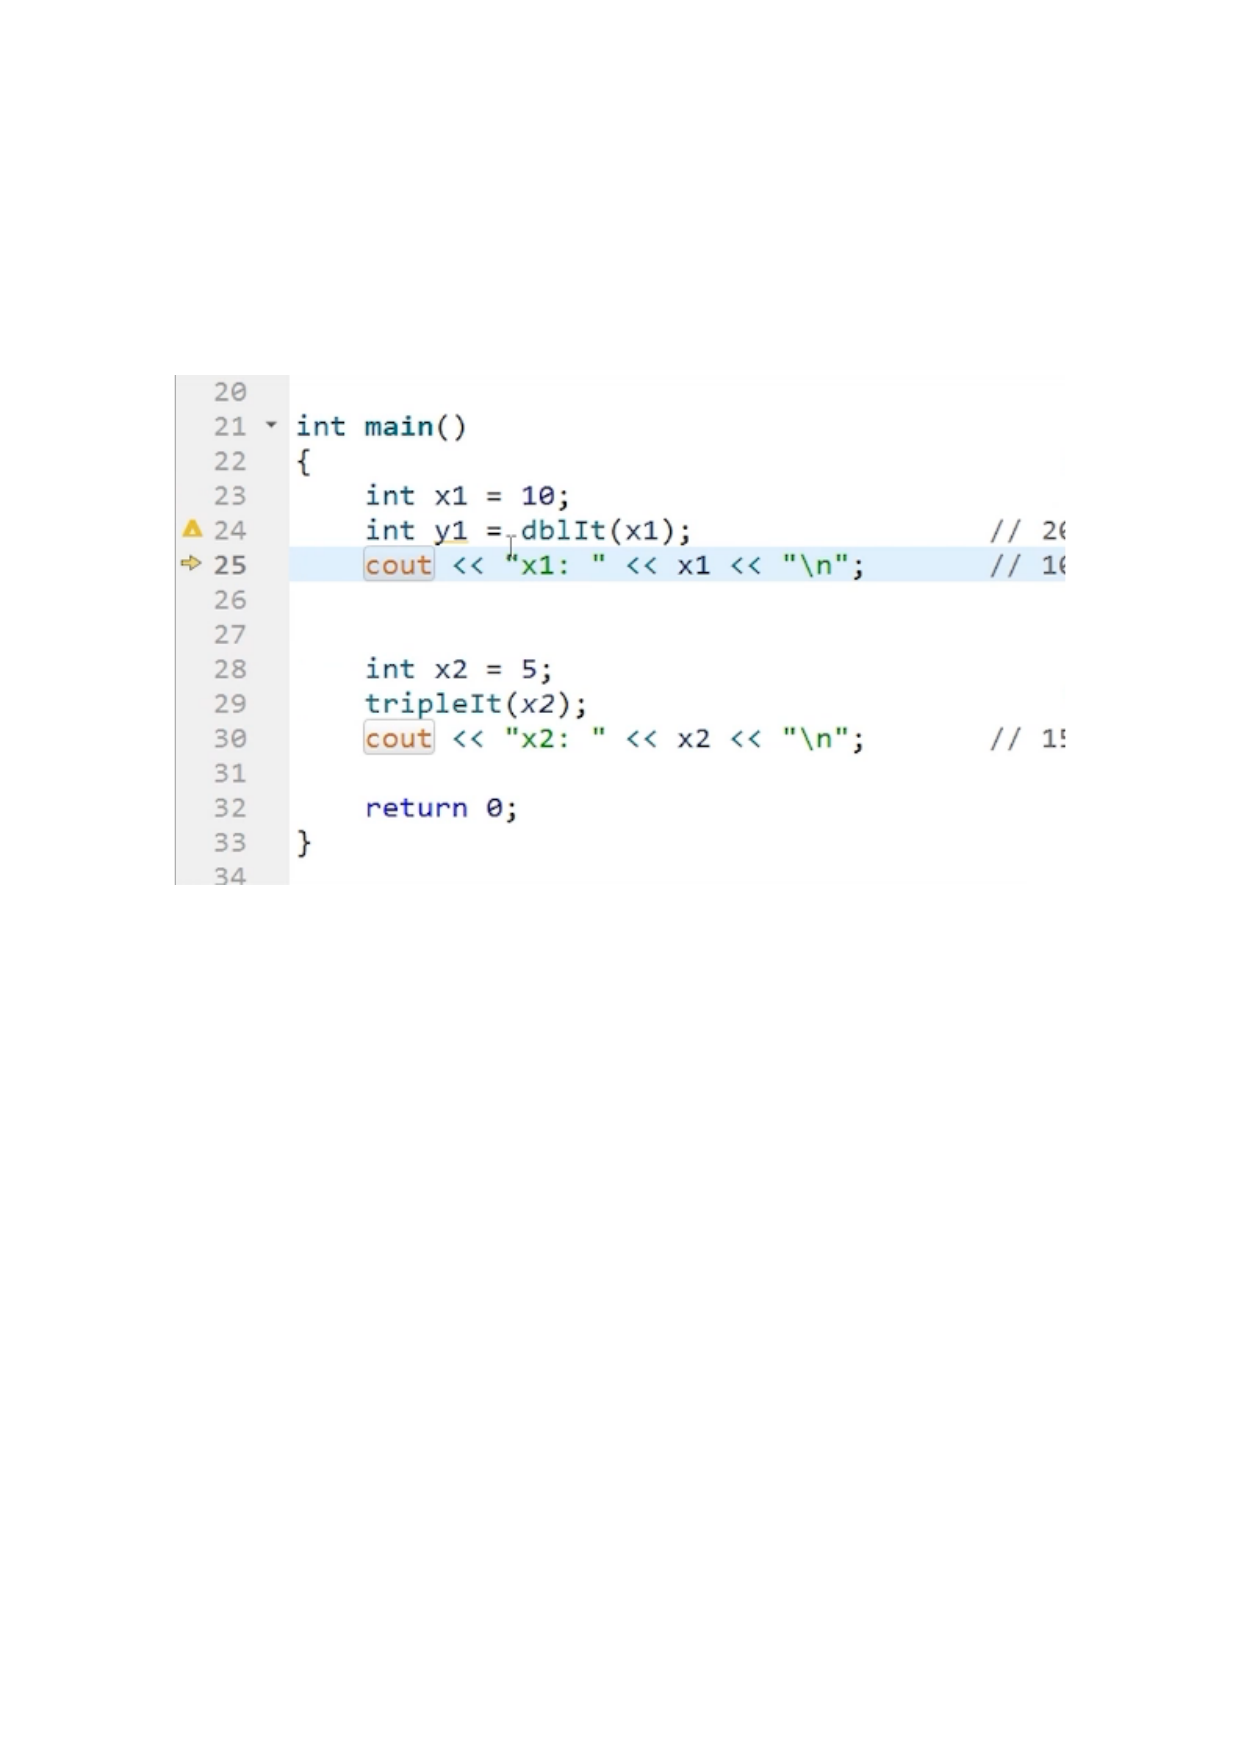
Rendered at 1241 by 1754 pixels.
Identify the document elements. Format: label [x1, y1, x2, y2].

picture [174, 375, 1066, 885]
